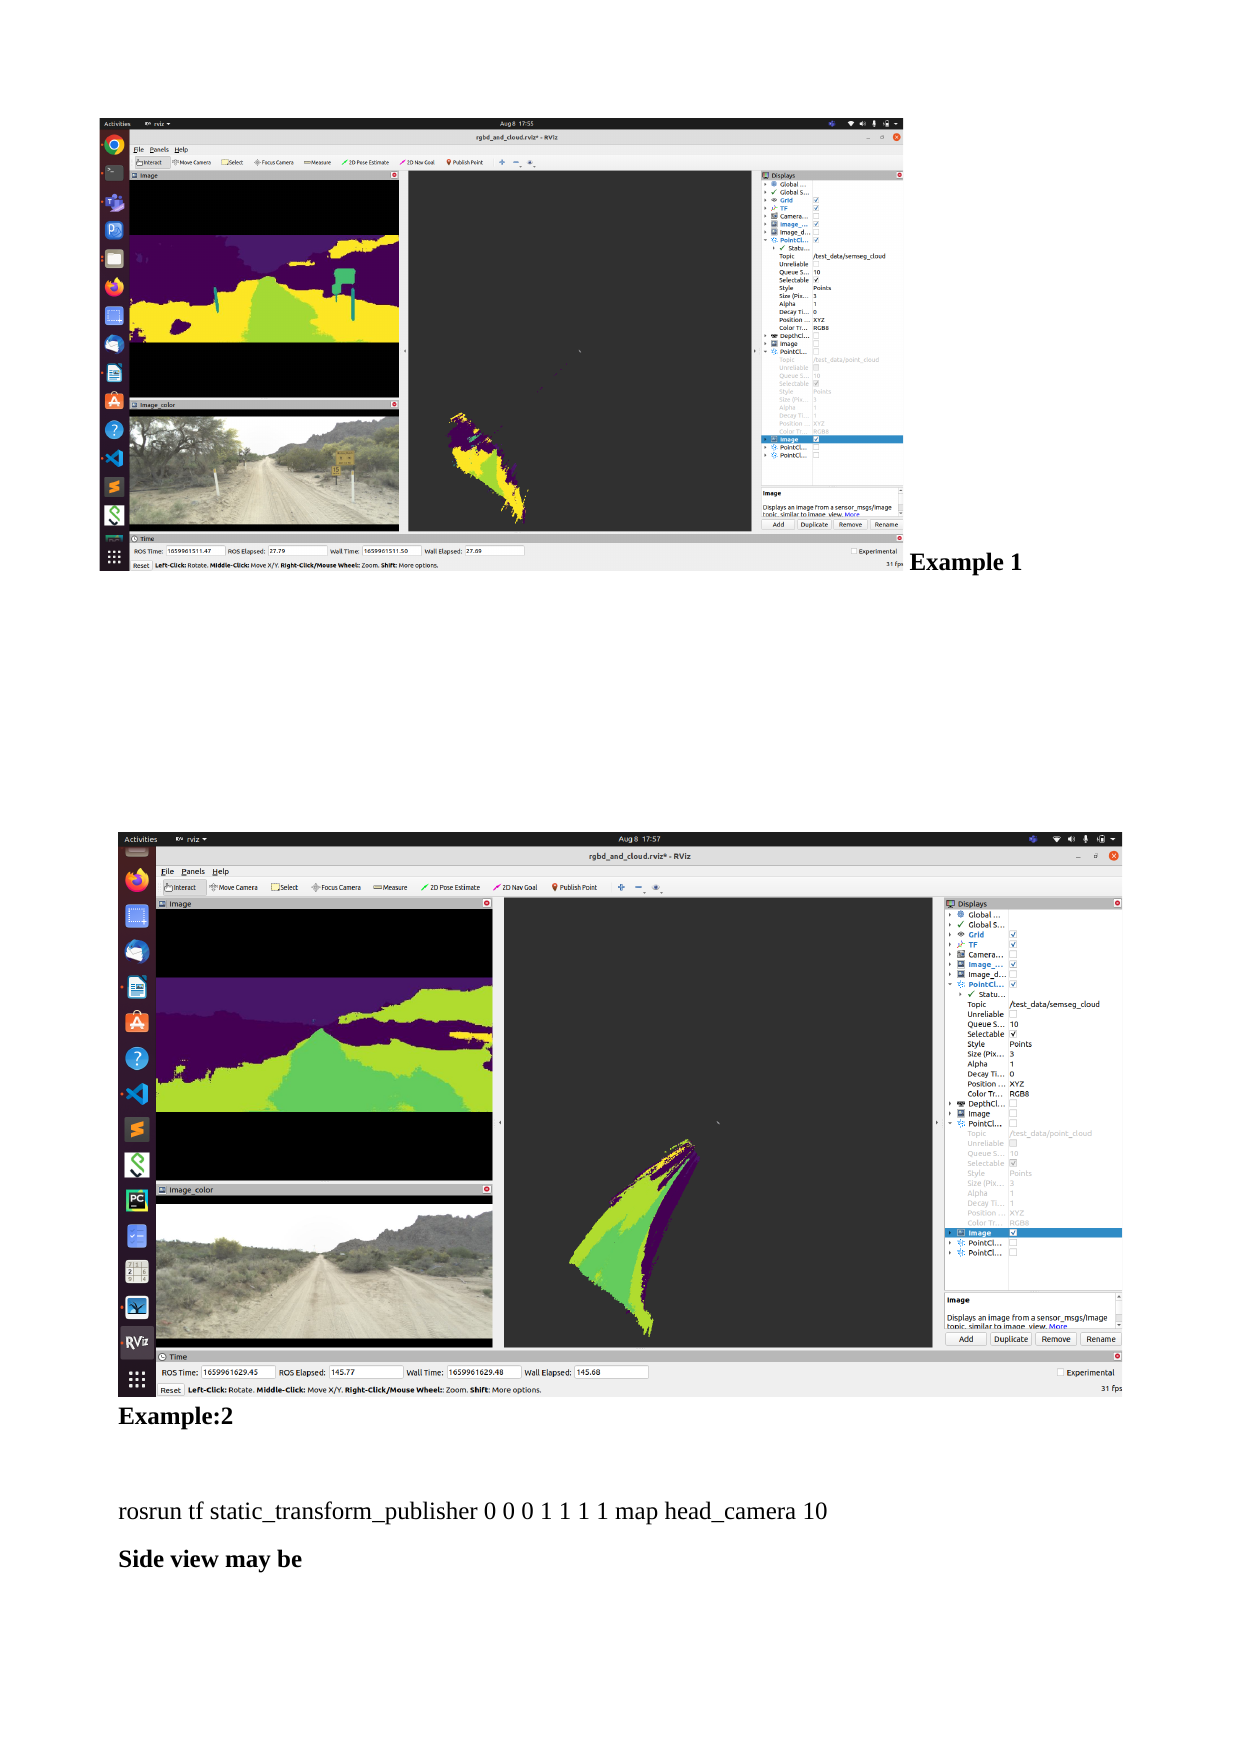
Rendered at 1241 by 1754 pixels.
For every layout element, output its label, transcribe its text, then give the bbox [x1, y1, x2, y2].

text rosrun tf static_transform_publisher 0 0 0 1 1 1 1 map head_camera 10 [118, 1496, 1122, 1525]
text Example 1 [118, 547, 1122, 575]
text Side view may be [118, 1544, 1122, 1573]
picture [99, 118, 904, 571]
picture [118, 832, 1123, 1397]
text Example:2 [118, 1397, 1122, 1430]
